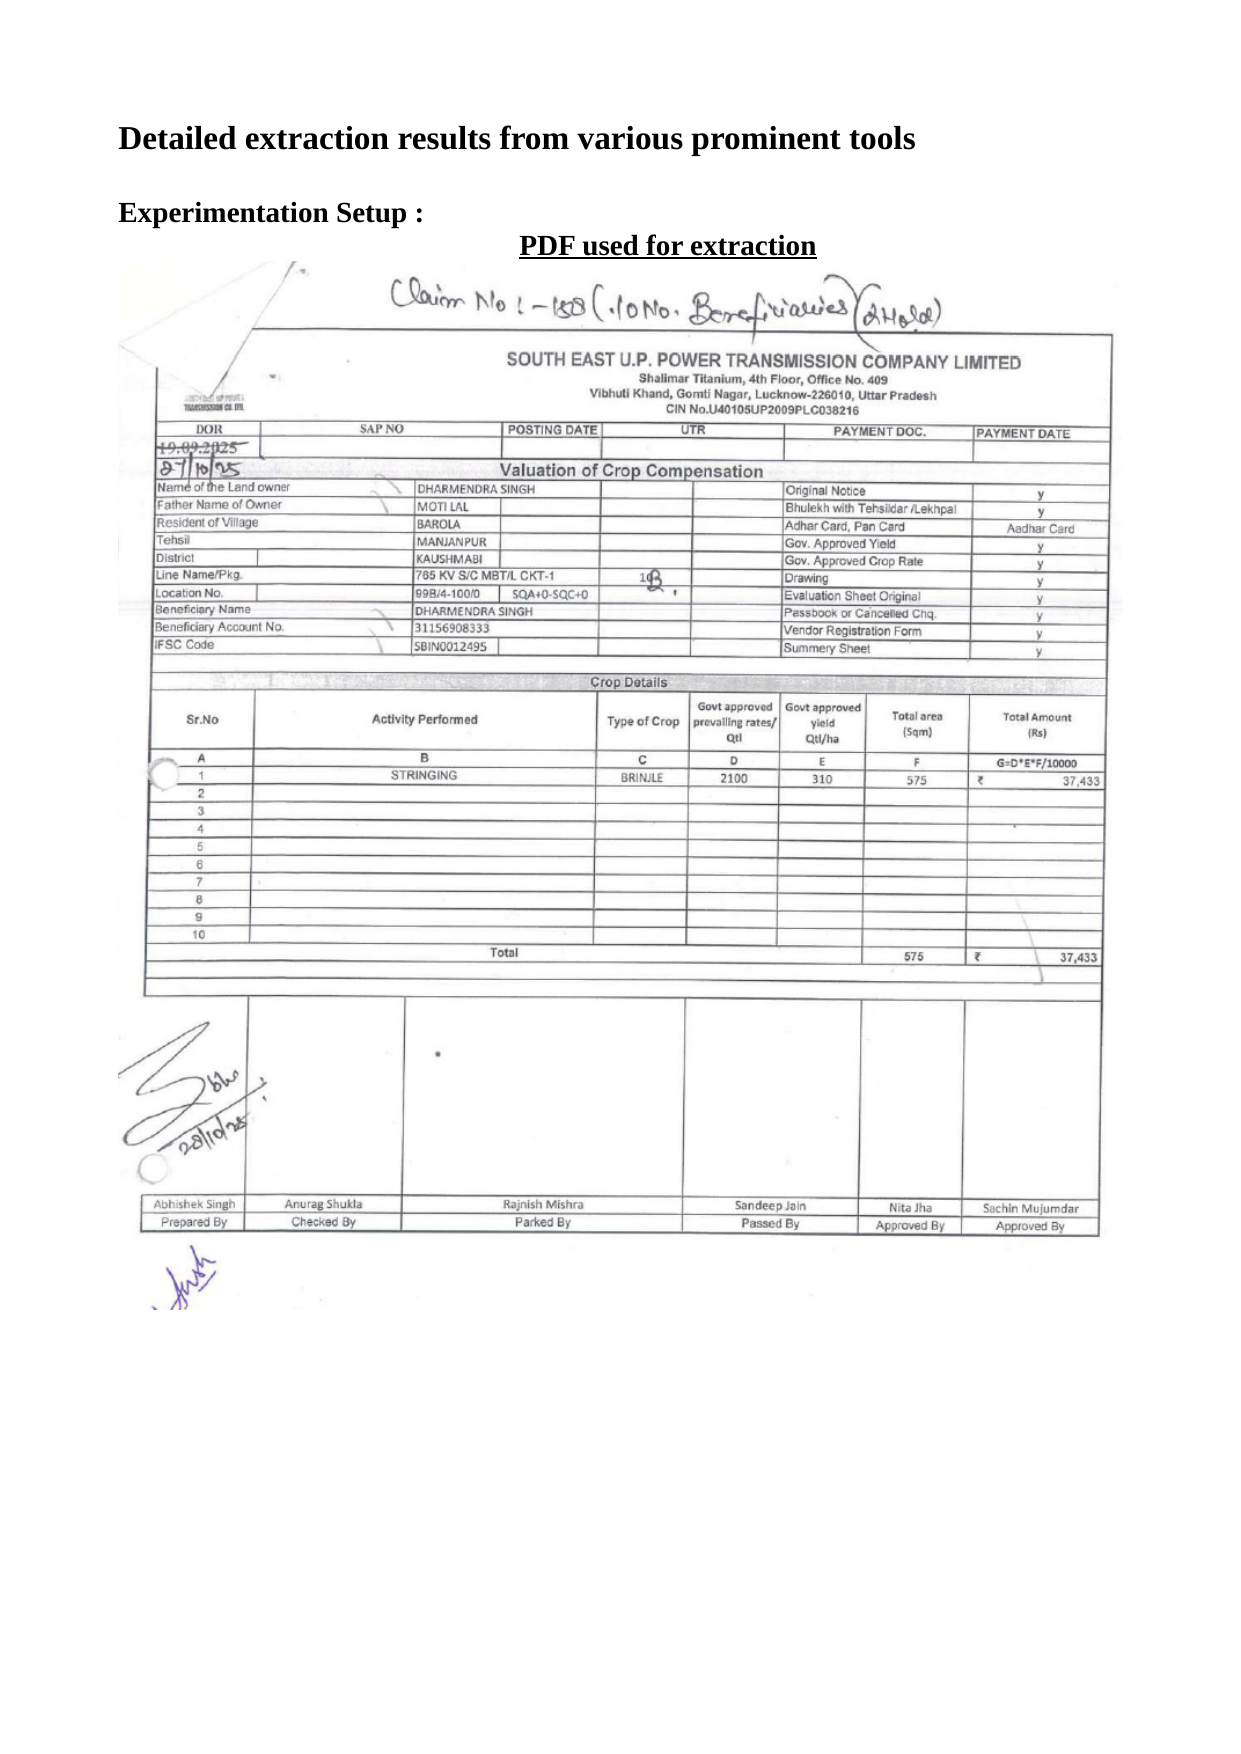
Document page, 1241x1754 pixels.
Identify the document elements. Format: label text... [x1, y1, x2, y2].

text Detailed extraction results from various prominent tools [118, 118, 1122, 156]
text Experimentation Setup : [118, 195, 1122, 228]
text PDF used for extraction [118, 228, 1122, 261]
picture [118, 261, 1123, 1310]
